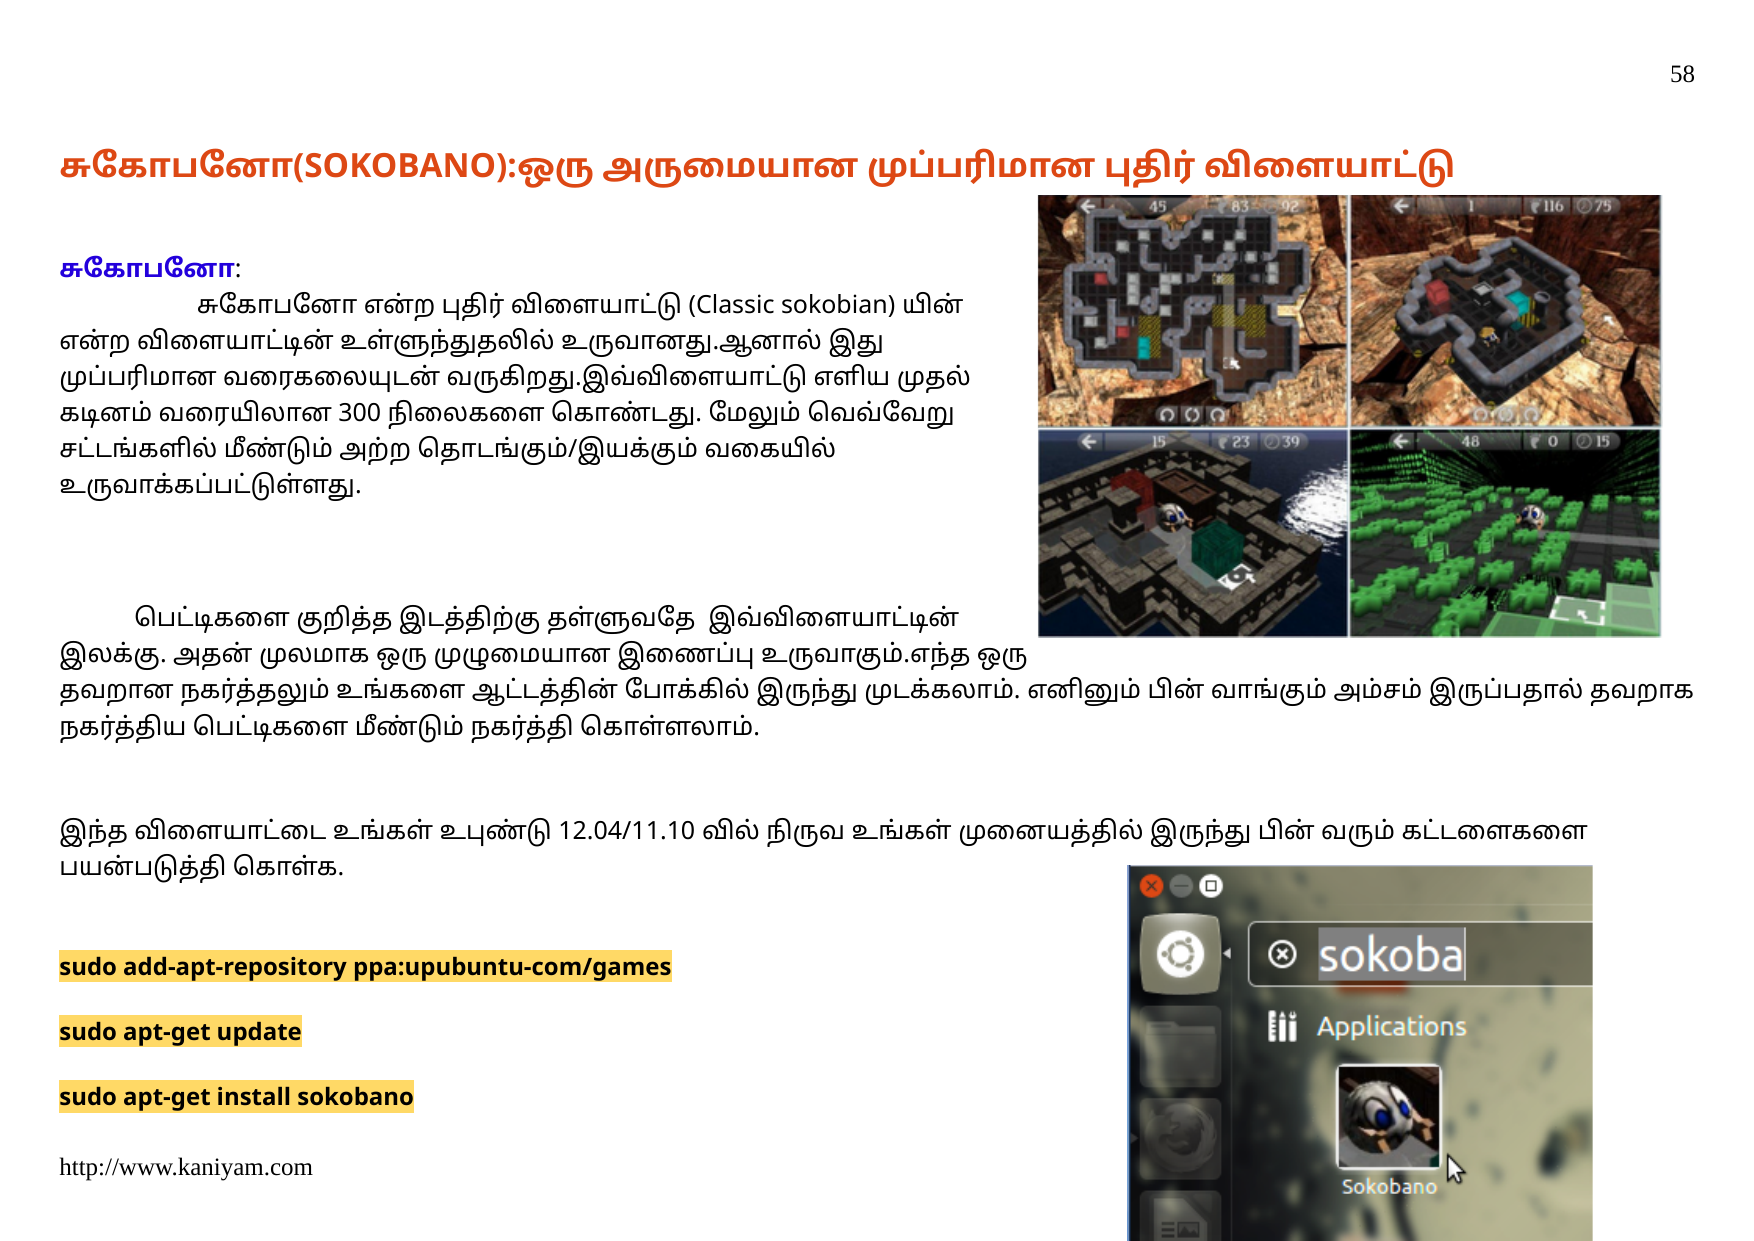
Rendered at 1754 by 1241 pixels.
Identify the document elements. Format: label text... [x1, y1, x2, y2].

text [1593, 949, 1695, 1113]
text [1663, 287, 1695, 503]
text சுகோபனோ என்ற புதிர் விளையாட்டு (Classic sokobian) யின் என்ற விளையாட்டின் உள்ளுந்துதலில் உருவானது.ஆனால் இது முப்பரிமான வரைகலையுடன் வருகிறது.இவ்விளையாட்டு எளிய முதல் கடினம் வரையிலான 300 நிலைகளை கொண்டது. மேலும் வெவ்வேறு சட்டங்களில் மீண்டும் அற்ற தொடங்கும்/இயக்கும் வகையில் உருவாக்கப்பட்டுள்ளது. [59, 287, 1037, 503]
text [1663, 251, 1695, 287]
picture [1037, 195, 1663, 638]
text இந்த விளையாட்டை உங்கள் உபுண்டு 12.04/11.10 வில் நிருவ உங்கள் முனையத்தில் இருந்து பின் வரும் கட்டளைகளை பயன்படுத்தி கொள்க. [59, 812, 1695, 884]
text பெட்டிகளை குறித்த இடத்திற்கு தள்ளுவதே இவ்விளையாட்டின் இலக்கு. அதன் முலமாக ஒரு முழுமையான இணைப்பு உருவாகும்.எந்த ஒரு தவறான நகர்த்தலும் உங்களை ஆட்டத்தின் போக்கில் இருந்து முடக்கலாம். எனினும் பின் வாங்கும் அம்சம் இருப்பதால் தவறாக நகர்த்திய பெட்டிகளை மீண்டும் நகர்த்தி கொள்ளலாம். [59, 605, 1695, 744]
text sudo add-apt-repository ppa:upubuntu-com/games sudo apt-get update sudo apt-get install sokobano [59, 949, 1127, 1113]
text சுகோபனோ: [59, 251, 1037, 287]
picture [1127, 865, 1593, 1241]
subtitle சுகோபனோ(SOKOBANO):ஒரு அருமையான முப்பரிமான புதிர் விளையாட்டு [59, 142, 1695, 191]
